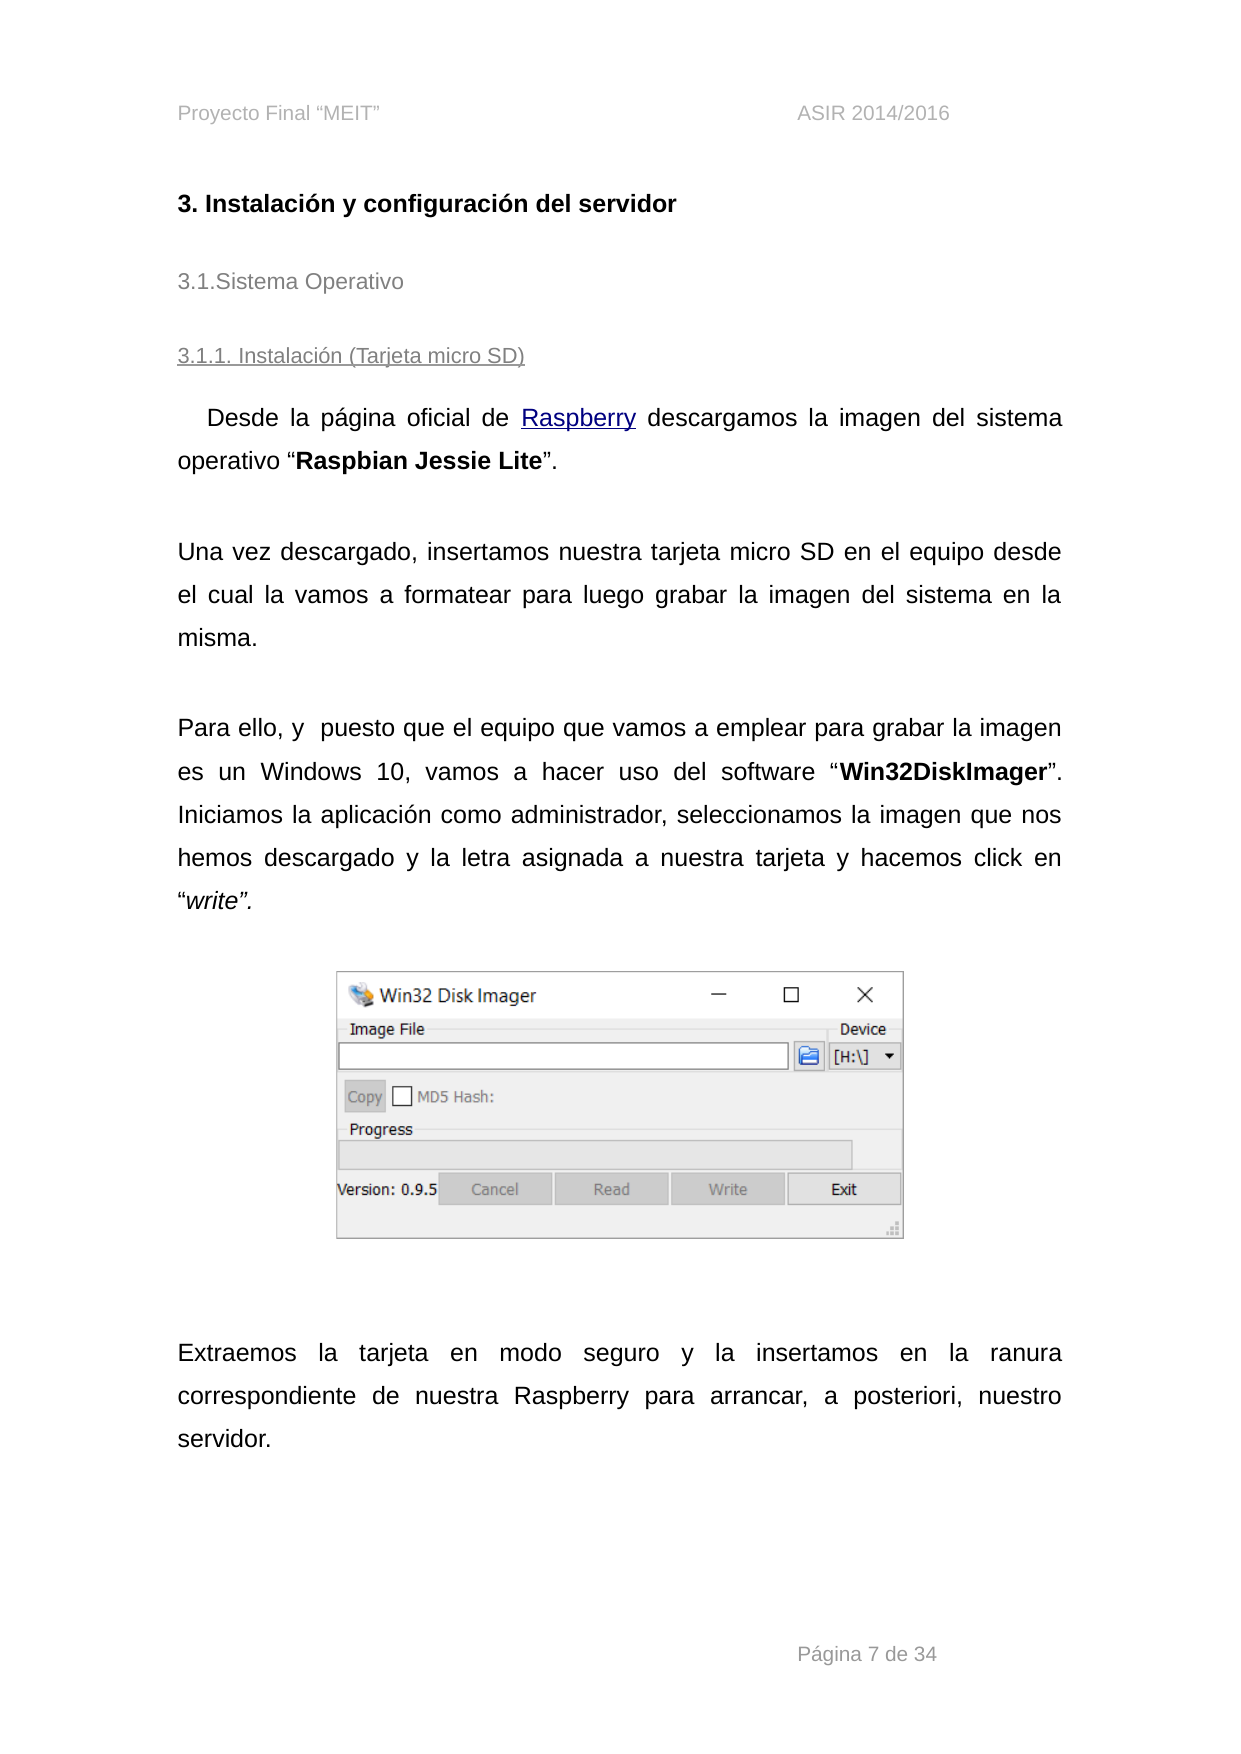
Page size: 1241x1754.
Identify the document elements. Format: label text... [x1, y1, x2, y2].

text Extraemos la tarjeta en modo seguro y la insertamos en la ranura correspondiente de nuestra Raspberry para arrancar, a posteriori, nuestro servidor. [177, 1338, 1063, 1453]
text Una vez descargado, insertamos nuestra tarjeta micro SD en el equipo desde el cual la vamos a formatear para luego grabar la imagen del sistema en la misma. [177, 537, 1063, 652]
subtitle 3.1.1. Instalación (Tarjeta micro SD) [177, 343, 1063, 368]
text Para ello, y puesto que el equipo que vamos a emplear para grabar la imagen es un Windows 10, vamos a hacer uso del software “Win32DiskImager”. Iniciamos la aplicación como administrador, seleccionamos la imagen que nos hemos descargado y la letra asignada a nuestra tarjeta y hacemos click en “write”. [177, 713, 1063, 915]
subtitle 3.1.Sistema Operativo [177, 268, 1063, 294]
text Desde la página oficial de Raspberry descargamos la imagen del sistema operativo “Raspbian Jessie Lite”. [177, 403, 1063, 475]
subtitle 3. Instalación y configuración del servidor [177, 189, 1063, 218]
picture [336, 971, 904, 1239]
